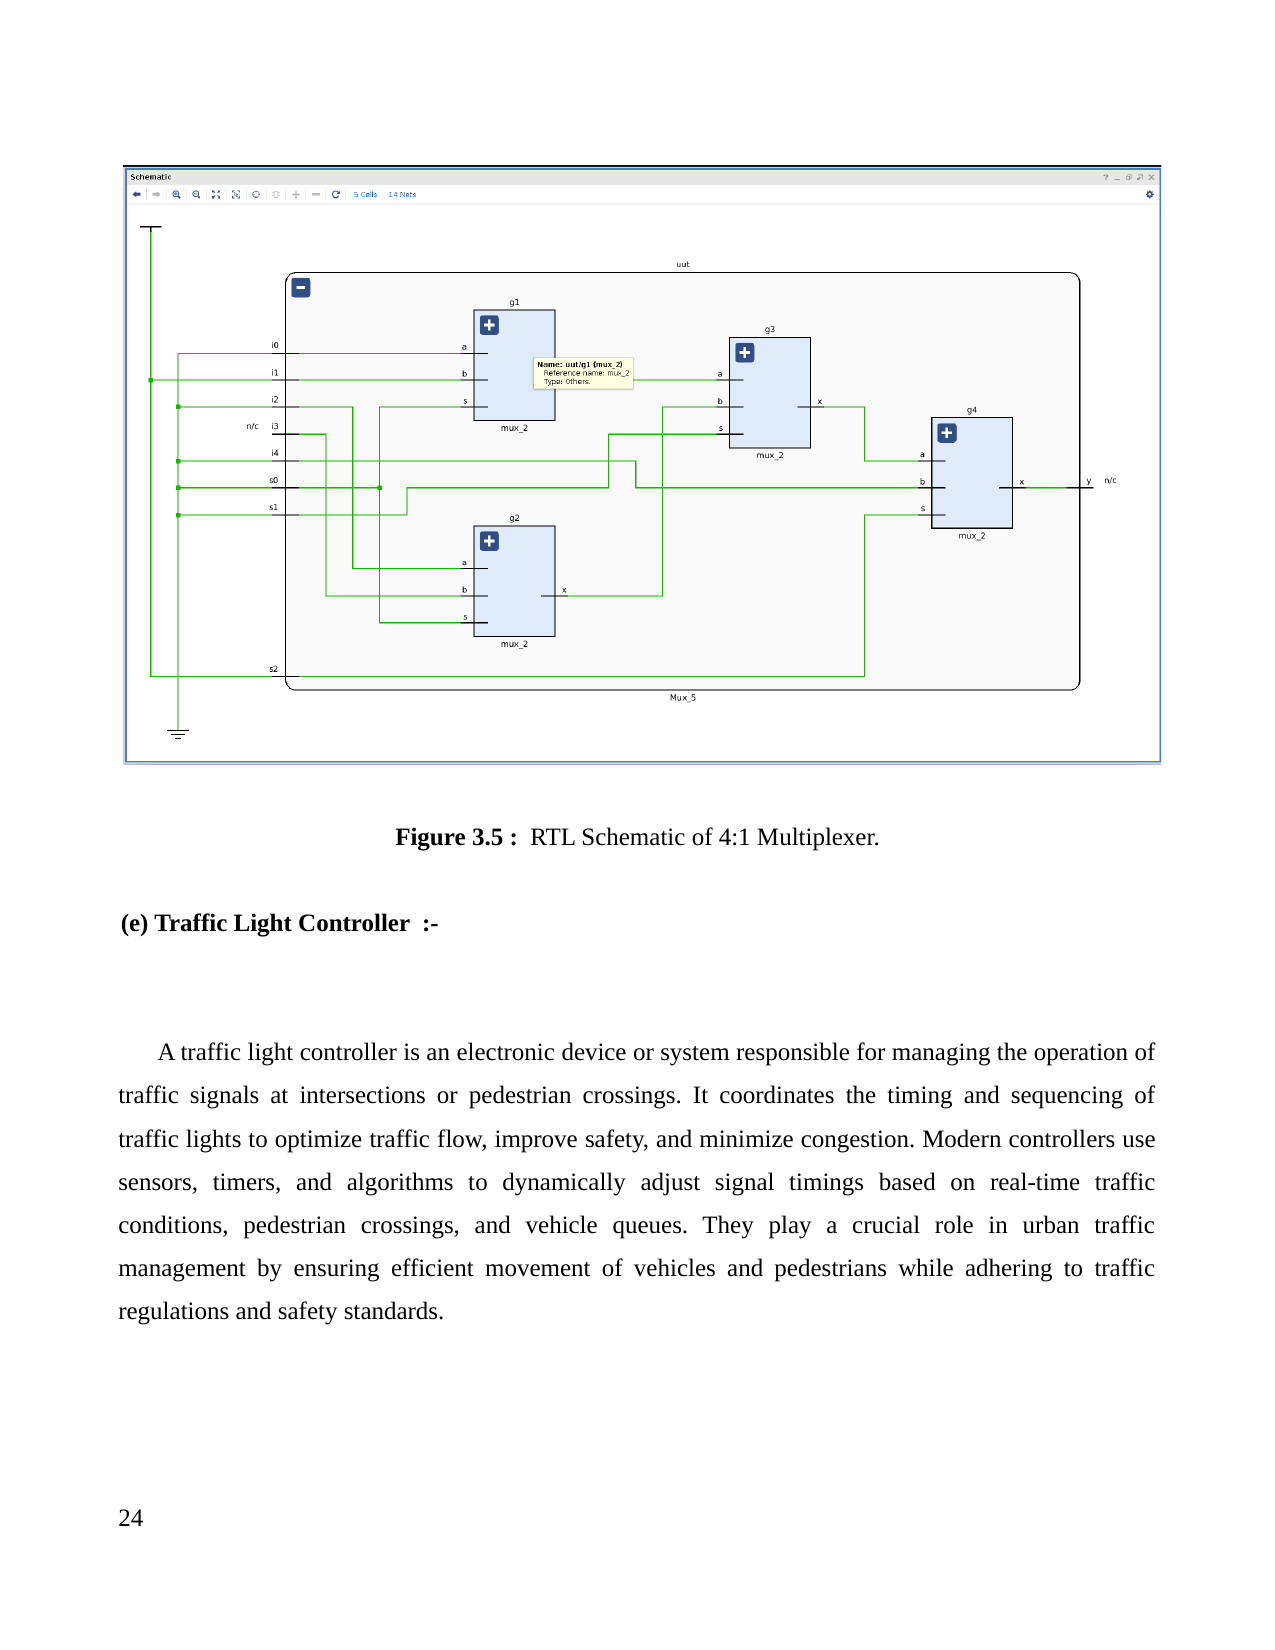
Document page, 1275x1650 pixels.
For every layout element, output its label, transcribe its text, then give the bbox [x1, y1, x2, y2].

picture [122, 165, 1162, 765]
text (e) Traffic Light Controller :- [118, 908, 1157, 1023]
text Figure 3.5 : RTL Schematic of 4:1 Multiplexer. [118, 822, 1157, 851]
text A traffic light controller is an electronic device or system responsible for managing the operation of traffic signals at intersections or pedestrian crossings. It coordinates the timing and sequencing of traffic lights to optimize traffic flow, improve safety, and minimize congestion. Modern controllers use sensors, timers, and algorithms to dynamically adjust signal timings based on real-time traffic conditions, pedestrian crossings, and vehicle queues. They play a crucial role in urban traffic management by ensuring efficient movement of vehicles and pedestrians while adhering to traffic regulations and safety standards. [118, 1037, 1157, 1325]
